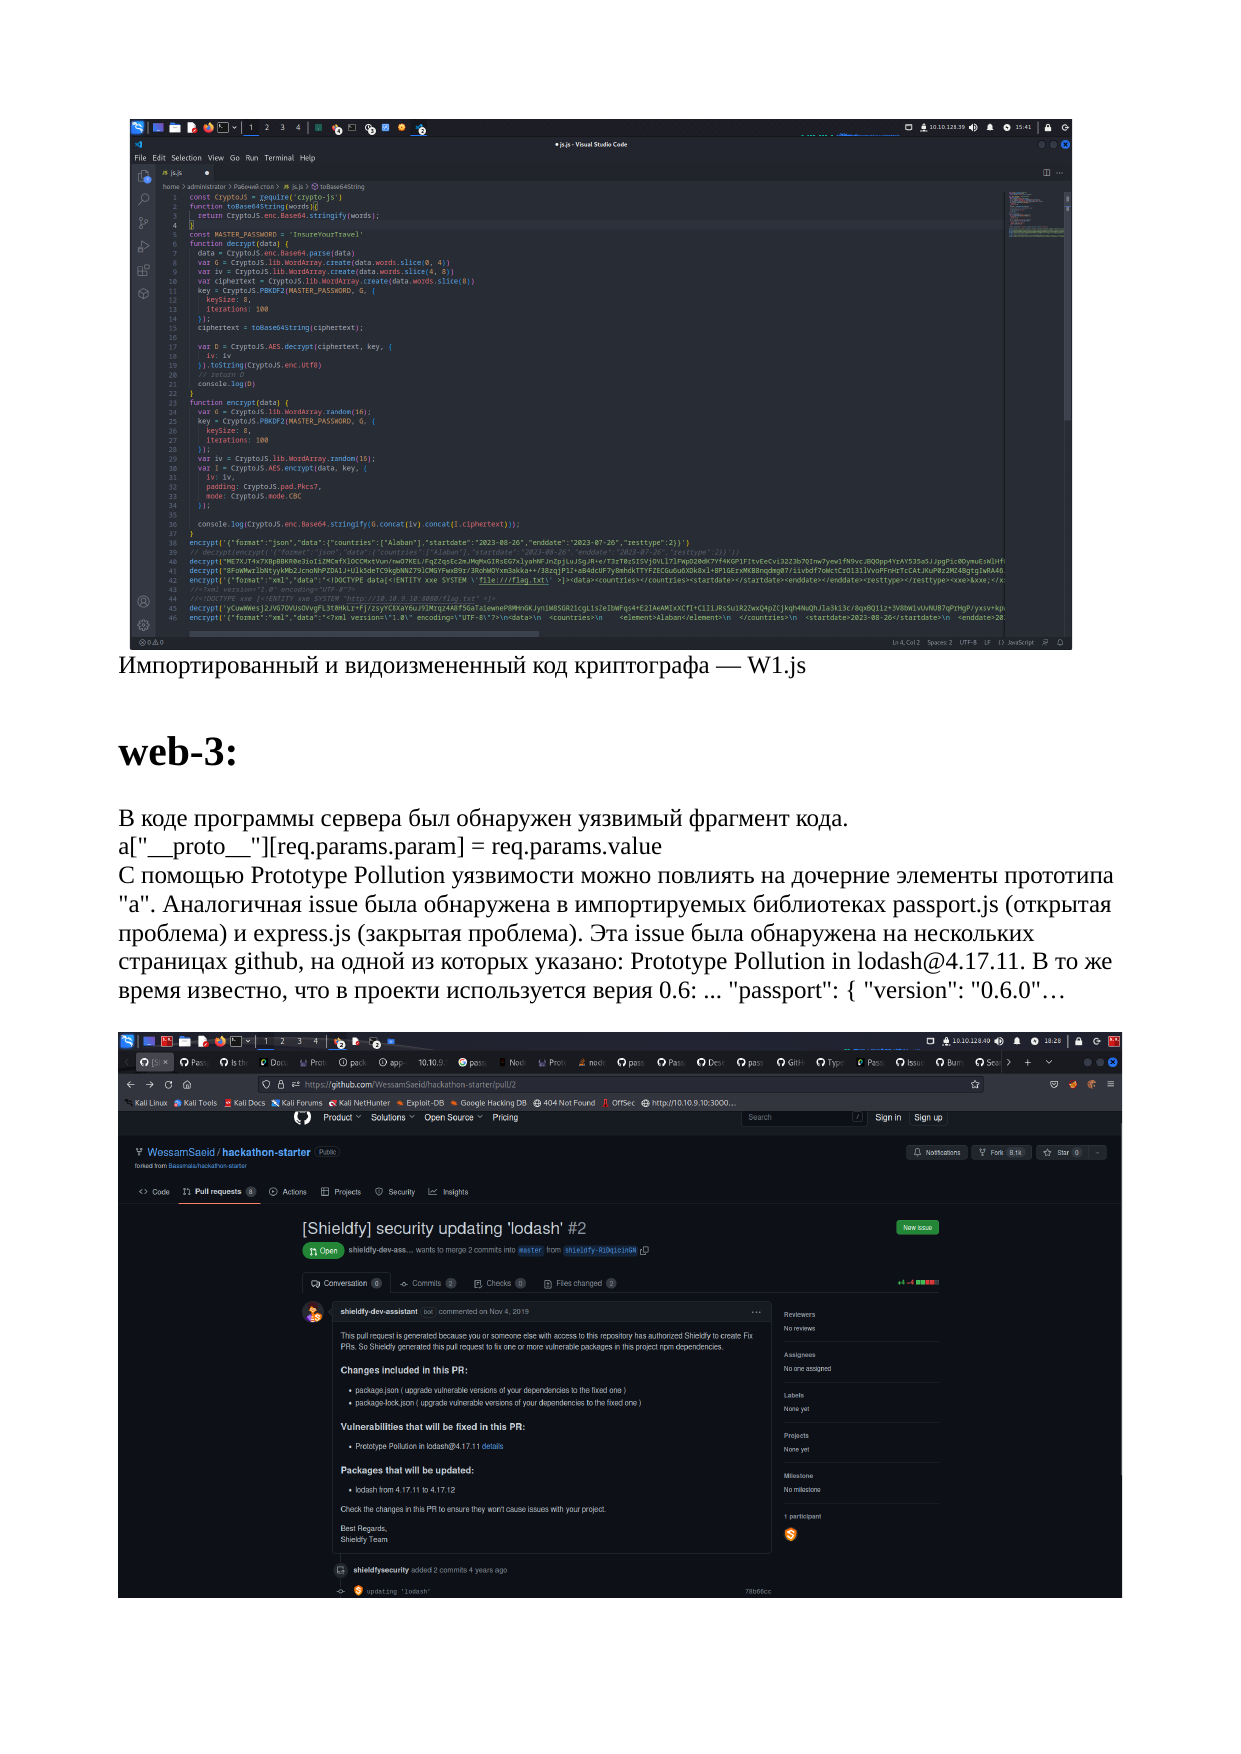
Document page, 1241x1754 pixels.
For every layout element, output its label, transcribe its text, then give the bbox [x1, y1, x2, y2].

picture [118, 1032, 1123, 1598]
picture [129, 119, 1073, 650]
text Импортированный и видоизмененный код криптографа — W1.js [118, 118, 1122, 678]
text web-3: [118, 726, 1122, 774]
text a["__proto__"][req.params.param] = req.params.value [118, 831, 1122, 860]
text С помощью Prototype Pollution уязвимости можно повлиять на дочерние элементы прототипа "a". Аналогичная issue была обнаружена в импортируемых библиотеках passport.js (открытая проблема) и express.js (закрытая проблема). Эта issue была обнаружена на нескольких страницах github, на одной из которых указано: Prototype Pollution in lodash@4.17.11. В то же время известно, что в проекти используется верия 0.6: ... "passport": { "version": "0.6.0"… [118, 860, 1122, 1004]
text В коде программы сервера был обнаружен уязвимый фрагмент кода. [118, 803, 1122, 831]
